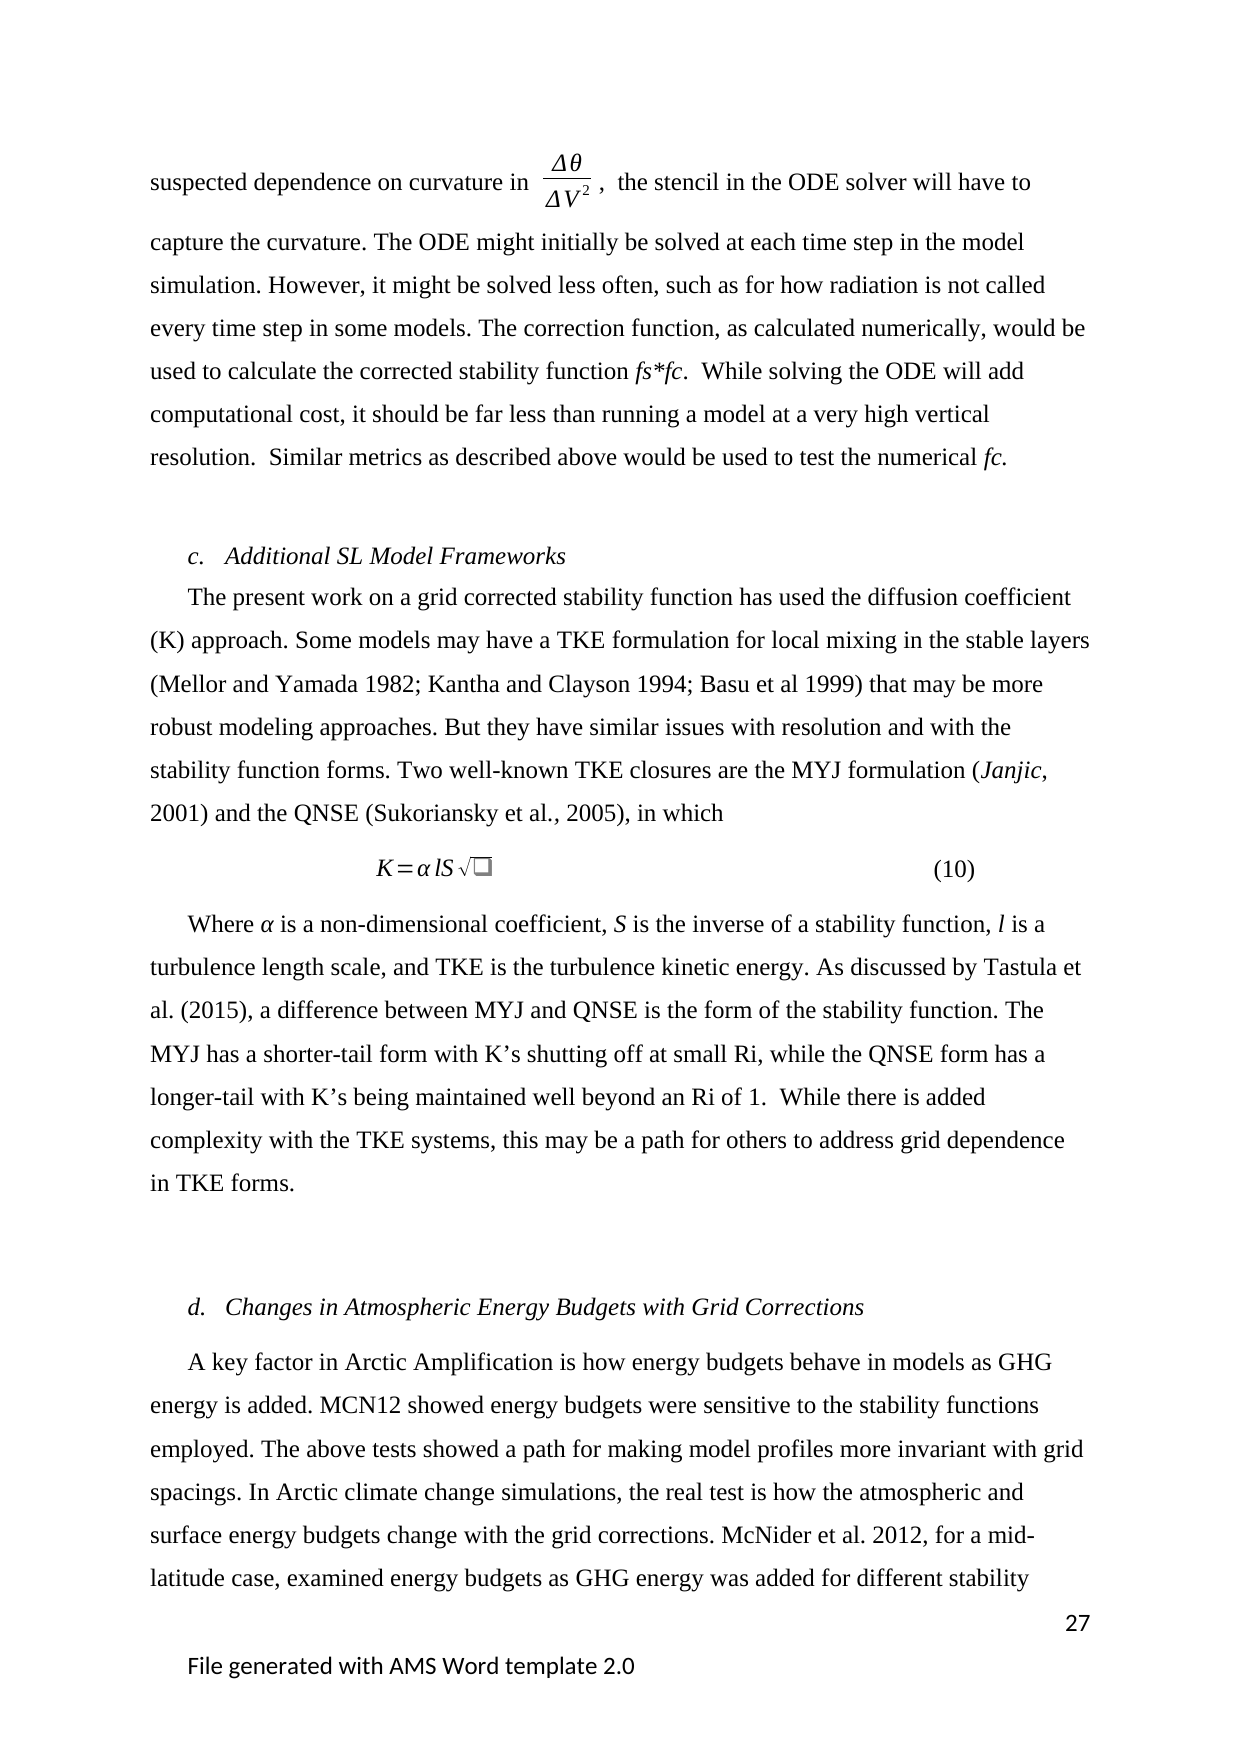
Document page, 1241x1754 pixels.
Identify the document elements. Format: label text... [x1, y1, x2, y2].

text Where α is a non-dimensional coefficient, S is the inverse of a stability function, l is a turbulence length scale, and TKE is the turbulence kinetic energy. As discussed by Tastula et al. (2015), a difference between MYJ and QNSE is the form of the stability function. The MYJ has a shorter-tail form with K’s shutting off at small Ri, while the QNSE form has a longer-tail with K’s being maintained well beyond an Ri of 1. While there is added complexity with the TKE systems, this may be a path for others to address grid dependence in TKE forms. [150, 909, 1090, 1197]
subtitle Additional SL Model Frameworks [187, 541, 1090, 570]
subtitle Changes in Atmospheric Energy Budgets with Grid Corrections [187, 1292, 1090, 1321]
text A key factor in Arctic Amplification is how energy budgets behave in models as GHG energy is added. MCN12 showed energy budgets were sensitive to the stability functions employed. The above tests showed a path for making model profiles more invariant with grid spacings. In Arctic climate change simulations, the real test is how the atmospheric and surface energy budgets change with the grid corrections. McNider et al. 2012, for a mid-latitude case, examined energy budgets as GHG energy was added for different stability [150, 1347, 1090, 1592]
text The analytical solution derived and tested here (8) is appealing due to its framework for providing corrected stability functions, fs, which are longer-tailed (see figure 6). Previous investigators have shown that longer-tailed forms are necessary to provide additional mixing in coarser grids (Beljaars and Holtslag 1991), Louis 1979), Savijarvi (2009). While this paper lays out a framework for correction, its assumption of a constant , or equivalently Ri, does not generally hold. As one moves to more complex and deeper test cases, a different approach may be required (if finding a variable D as described above is not sufficient). Another approach, would be to carry out an “on- the–fly” numerical solution of the ODE given in (5). Here, an ODE solver could be used to solve for . Because of the suspected dependence on curvature in , the stencil in the ODE solver will have to capture the curvature. The ODE might initially be solved at each time step in the model simulation. However, it might be solved less often, such as for how radiation is not called every time step in some models. The correction function, as calculated numerically, would be used to calculate the corrected stability function fs*fc. While solving the ODE will add computational cost, it should be far less than running a model at a very high vertical resolution. Similar metrics as described above would be used to test the numerical fc. [150, 150, 1090, 471]
text The present work on a grid corrected stability function has used the diffusion coefficient (K) approach. Some models may have a TKE formulation for local mixing in the stable layers (Mellor and Yamada 1982; Kantha and Clayson 1994; Basu et al 1999) that may be more robust modeling approaches. But they have similar issues with resolution and with the stability function forms. Two well-known TKE closures are the MYJ formulation (Janjic, 2001) and the QNSE (Sukoriansky et al., 2005), in which [150, 582, 1090, 827]
text (10) [150, 854, 1090, 882]
